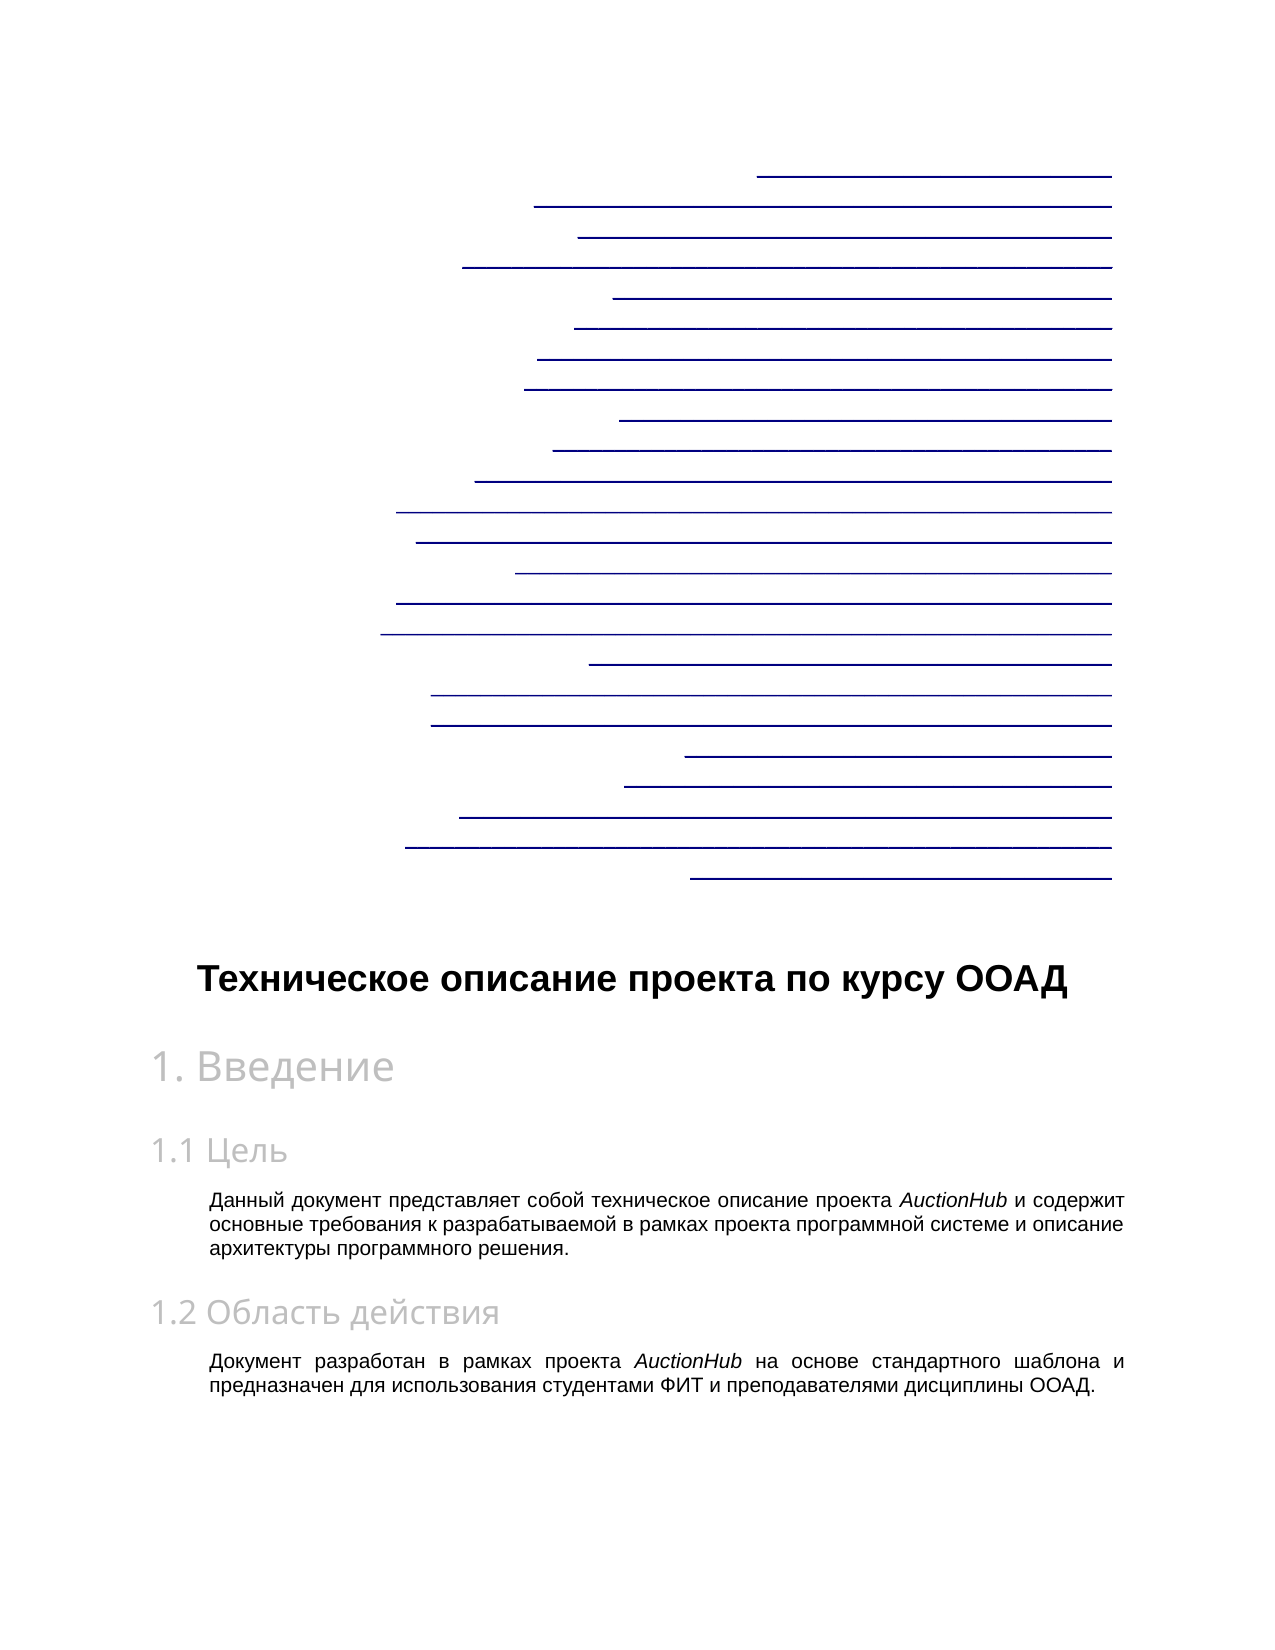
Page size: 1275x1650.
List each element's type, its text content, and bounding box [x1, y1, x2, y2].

text 3.4.6 Просмотр активных ставок 5 [196, 333, 1125, 359]
subtitle 1.1 Цель [150, 1127, 1125, 1172]
text 3.5.2 Безопасность 6 [196, 486, 1125, 512]
text 3.4.7 Оплата выигранного лота 5 [196, 364, 1125, 390]
text 3.5.1 Производительность 6 [196, 455, 1125, 481]
text 6. Известные проблемы 7 [150, 821, 1125, 848]
text 5. Допущения и ограничения 7 [150, 791, 1125, 817]
text 3.5.3 Совместимость 6 [196, 516, 1125, 542]
subtitle 1. Введение [150, 1037, 1125, 1093]
text 4.1.1.2 Компонент 2 7 [219, 699, 1125, 725]
text 4.1.2 Компоненты сторонних производителей 7 [196, 730, 1125, 756]
text Техническое описание проекта по курсу ООАД [150, 956, 1125, 999]
text Документ разработан в рамках проекта AuctionHub на основе стандартного шаблона и предназначен для использования студентами ФИТ и преподавателями дисциплины ООАД. [209, 1349, 1125, 1397]
text 3.4 Функциональные требования для роли Покупатель 5 [173, 150, 1125, 176]
text 3.5.4 Удобство использования 6 [196, 547, 1125, 573]
text 3.4.1 Поиск и фильтрация лотов 5 [196, 181, 1125, 206]
text 3.4.3 Размещение ставки 5 [196, 242, 1125, 268]
text 3.4.8 Подтверждение получения товара 6 [196, 394, 1125, 420]
subtitle 1.2 Область действия [150, 1288, 1125, 1334]
text 3.5.5 Уведомления 6 [196, 577, 1125, 603]
text 4. Обзор архитектуры 6 [150, 608, 1125, 634]
text 6.1 Невысокая производительность приложения 7 [173, 852, 1125, 878]
text 3.4.2 Просмотр истории ставок лота 5 [196, 211, 1125, 237]
text 4.1.1.1 Компонент 1 7 [219, 669, 1125, 695]
text 3.4.4 Настройка автоматических ставок 5 [196, 272, 1125, 298]
text 3.4.5 Добавление лота в избранное 5 [196, 303, 1125, 329]
text 3.5 Нефункциональные требования 6 [173, 425, 1125, 451]
text 4.1.1 Компонентная модель системы 6 [196, 638, 1125, 664]
text 4.1.3 Схема развертывания приложения 7 [196, 760, 1125, 786]
text Данный документ представляет собой техническое описание проекта AuctionHub и содержит основные требования к разрабатываемой в рамках проекта программной системе и описание архитектуры программного решения. [209, 1187, 1125, 1259]
